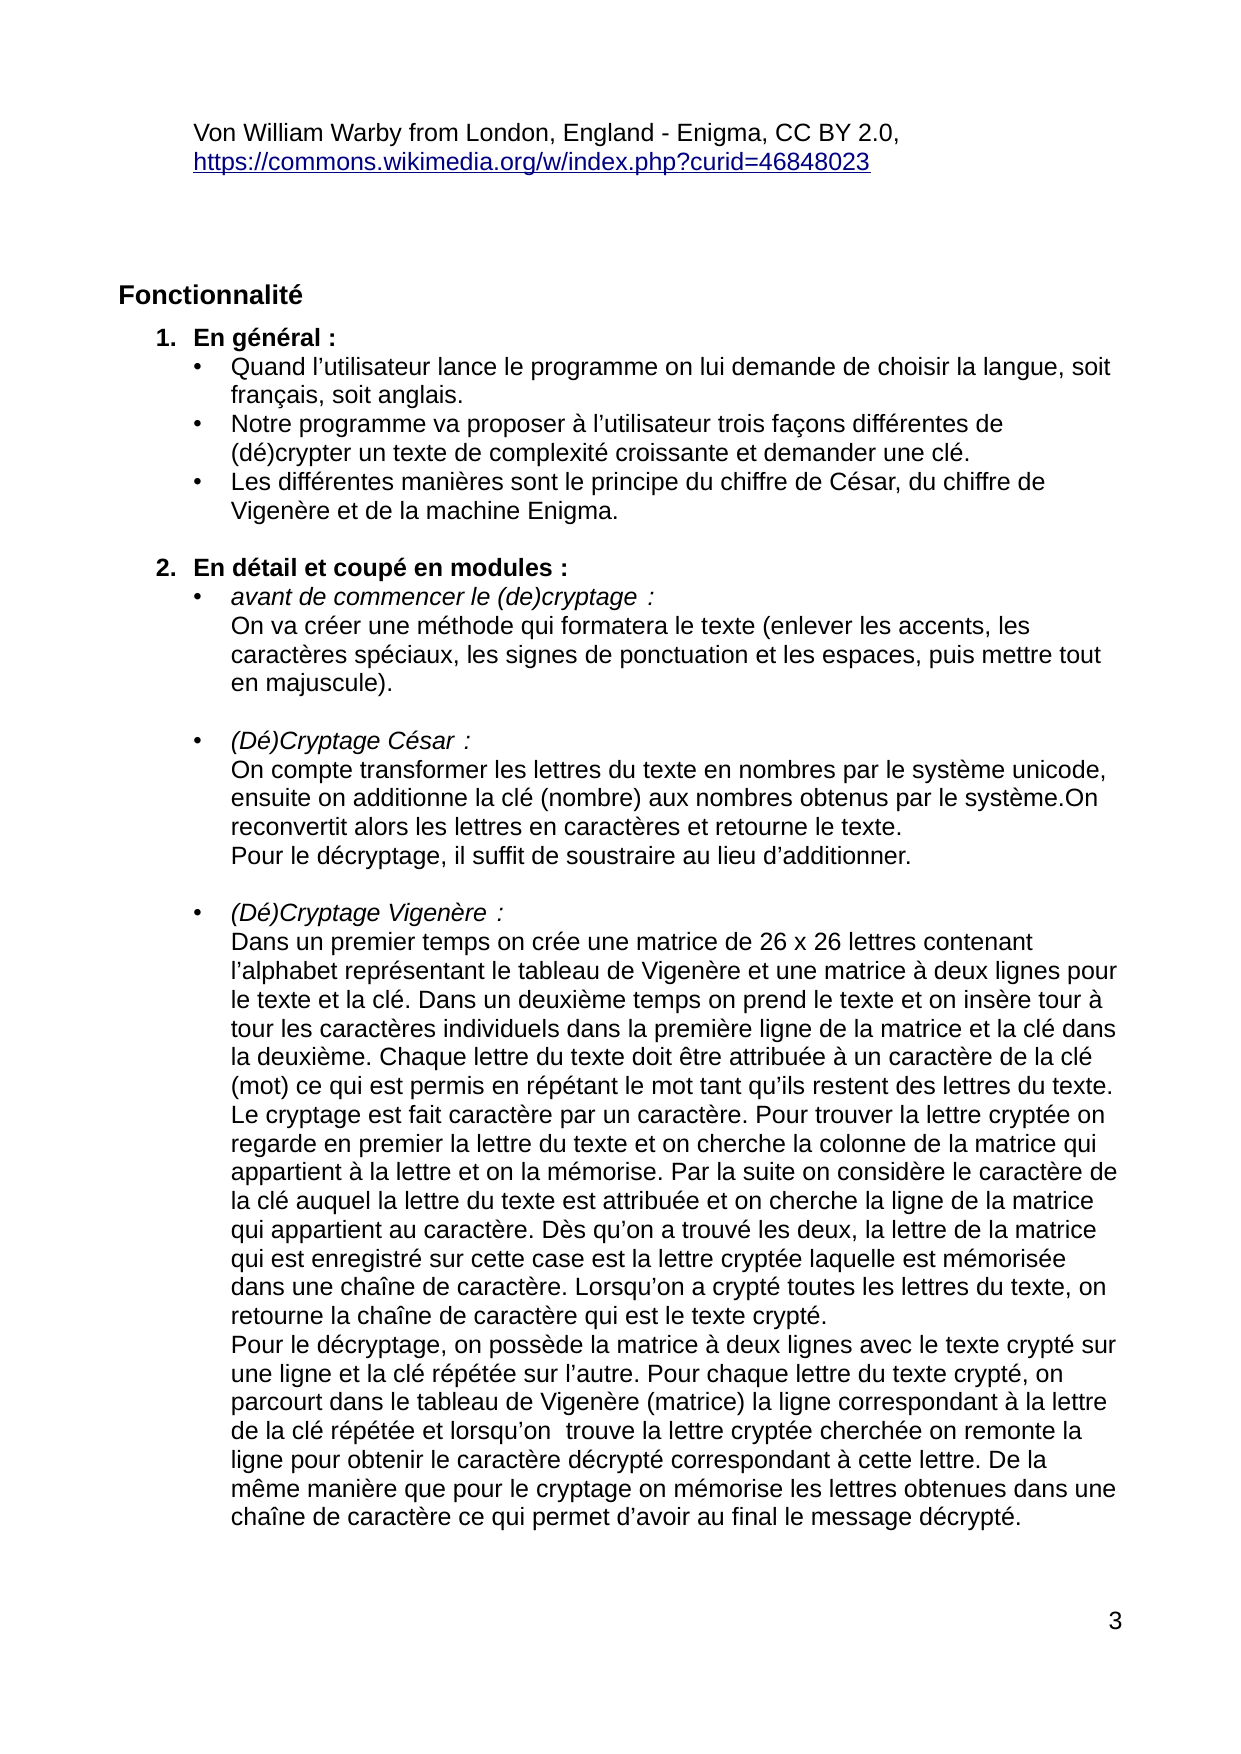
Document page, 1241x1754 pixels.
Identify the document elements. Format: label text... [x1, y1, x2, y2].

list En général : [156, 323, 1122, 352]
list avant de commencer le (de)cryptage : On va créer une méthode qui formatera le texte (enlever les accents, les caractères spéciaux, les signes de ponctuation et les espaces, puis mettre tout en majuscule). [193, 582, 1122, 726]
list (Dé)Cryptage Vigenère : Dans un premier temps on crée une matrice de 26 x 26 lettres contenant l’alphabet représentant le tableau de Vigenère et une matrice à deux lignes pour le texte et la clé. Dans un deuxième temps on prend le texte et on insère tour à tour les caractères individuels dans la première ligne de la matrice et la clé dans la deuxième. Chaque lettre du texte doit être attribuée à un caractère de la clé (mot) ce qui est permis en répétant le mot tant qu’ils restent des lettres du texte. Le cryptage est fait caractère par un caractère. Pour trouver la lettre cryptée on regarde en premier la lettre du texte et on cherche la colonne de la matrice qui appartient à la lettre et on la mémorise. Par la suite on considère le caractère de la clé auquel la lettre du texte est attribuée et on cherche la ligne de la matrice qui appartient au caractère. Dès qu’on a trouvé les deux, la lettre de la matrice qui est enregistré sur cette case est la lettre cryptée laquelle est mémorisée dans une chaîne de caractère. Lorsqu’on a crypté toutes les lettres du texte, on retourne la chaîne de caractère qui est le texte crypté. Pour le décryptage, on possède la matrice à deux lignes avec le texte crypté sur une ligne et la clé répétée sur l’autre. Pour chaque lettre du texte crypté, on parcourt dans le tableau de Vigenère (matrice) la ligne correspondant à la lettre de la clé répétée et lorsqu’on trouve la lettre cryptée cherchée on remonte la ligne pour obtenir le caractère décrypté correspondant à cette lettre. De la même manière que pour le cryptage on mémorise les lettres obtenues dans une chaîne de caractère ce qui permet d’avoir au final le message décrypté. [193, 898, 1122, 1560]
list Von William Warby from London, England - Enigma, CC BY 2.0, https://commons.wikimedia.org/w/index.php?curid=46848023 [156, 118, 1122, 176]
list En détail et coupé en modules : [156, 553, 1122, 582]
subtitle Fonctionnalité [118, 279, 1122, 310]
list (Dé)Cryptage César : On compte transformer les lettres du texte en nombres par le système unicode, ensuite on additionne la clé (nombre) aux nombres obtenus par le système.On reconvertit alors les lettres en caractères et retourne le texte. Pour le décryptage, il suffit de soustraire au lieu d’additionner. [193, 726, 1122, 898]
list Les différentes manières sont le principe du chiffre de César, du chiffre de Vigenère et de la machine Enigma. [193, 467, 1122, 553]
list Quand l’utilisateur lance le programme on lui demande de choisir la langue, soit français, soit anglais. [193, 352, 1122, 409]
list Notre programme va proposer à l’utilisateur trois façons différentes de (dé)crypter un texte de complexité croissante et demander une clé. [193, 409, 1122, 467]
